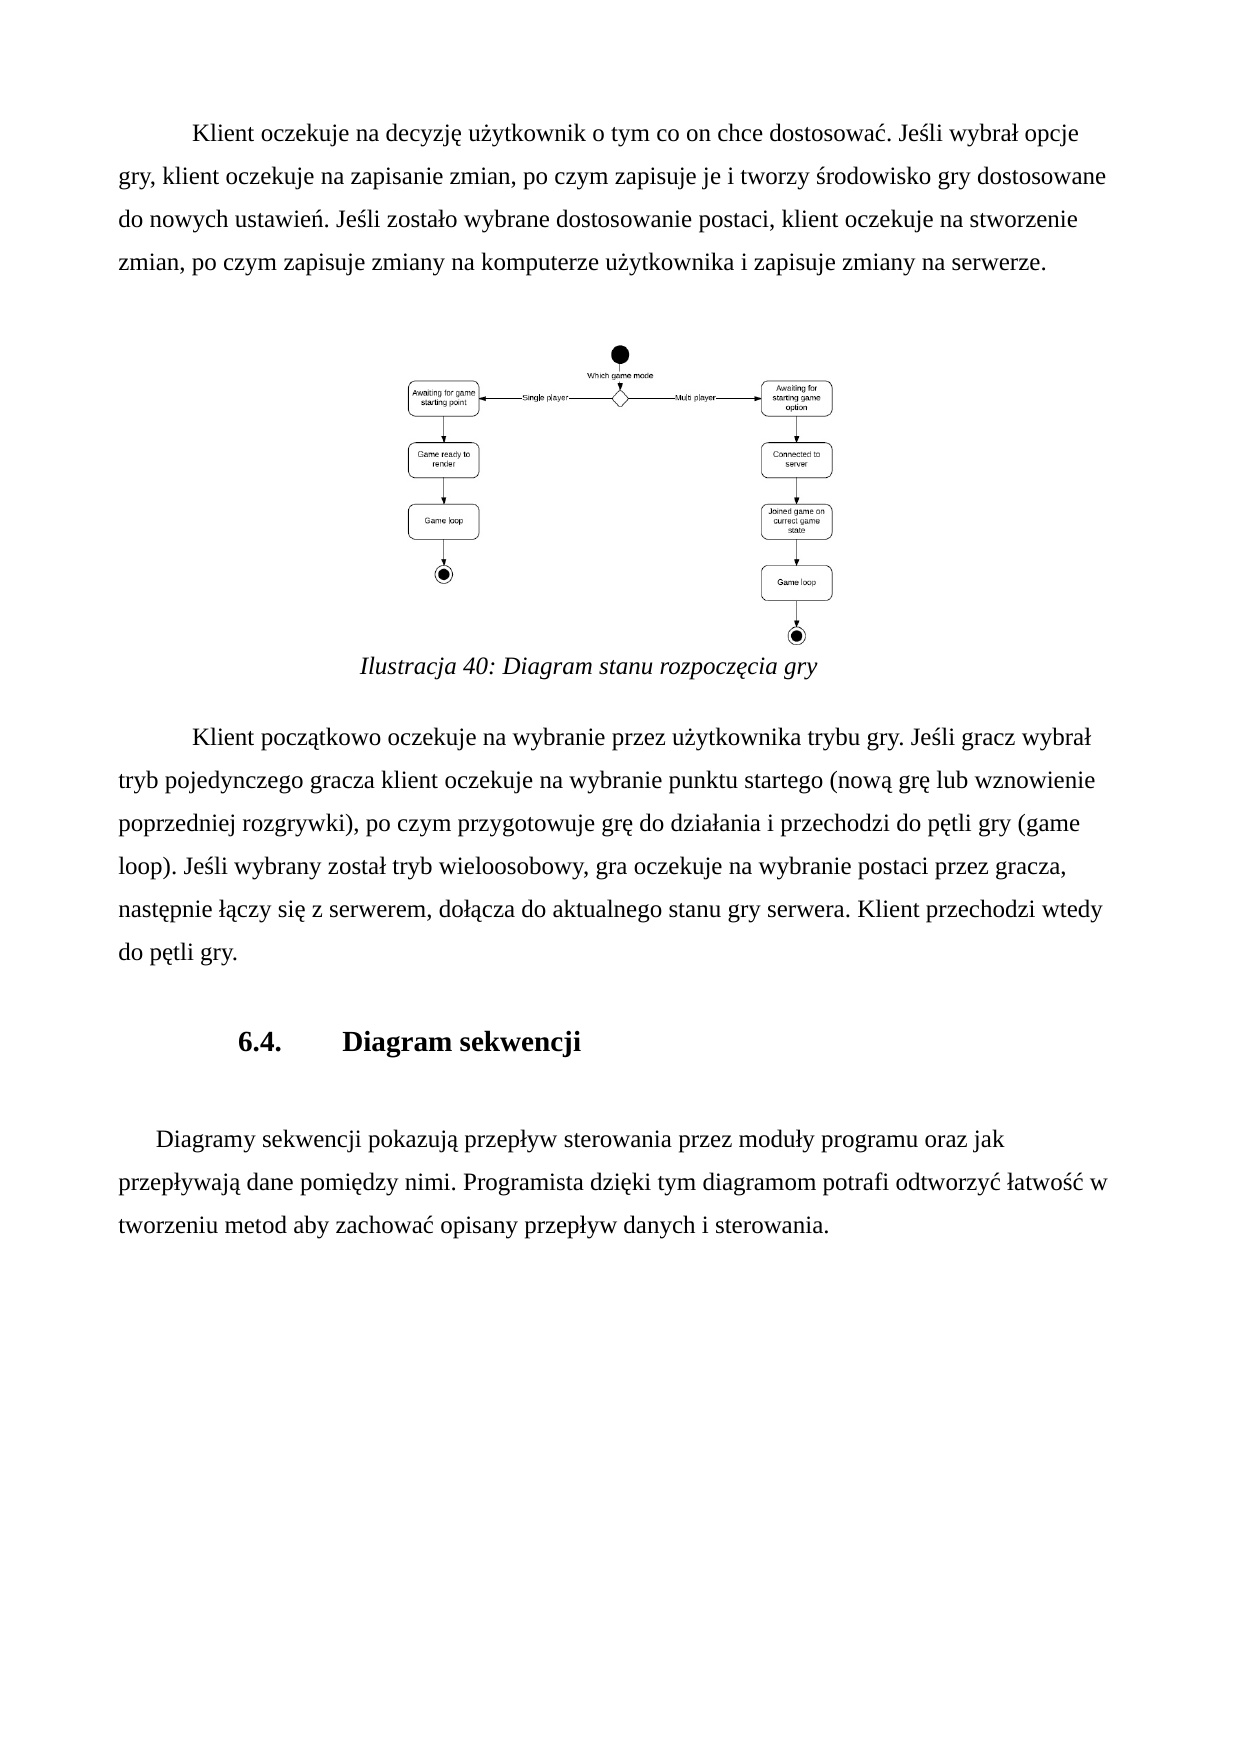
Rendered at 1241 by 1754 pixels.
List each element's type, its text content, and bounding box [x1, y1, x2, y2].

text Diagramy sekwencji pokazują przepływ sterowania przez moduły programu oraz jak przepływają dane pomiędzy nimi. Programista dzięki tym diagramom potrafi odtworzyć łatwość w tworzeniu metod aby zachować opisany przepływ danych i sterowania. [118, 1124, 1122, 1239]
list Diagram sekwencji [231, 1024, 1122, 1057]
picture [390, 312, 850, 651]
text Ilustracja 40: Diagram stanu rozpoczęcia gry [359, 325, 881, 680]
text Klient początkowo oczekuje na wybranie przez użytkownika trybu gry. Jeśli gracz wybrał tryb pojedynczego gracza klient oczekuje na wybranie punktu startego (nową grę lub wznowienie poprzedniej rozgrywki), po czym przygotowuje grę do działania i przechodzi do pętli gry (game loop). Jeśli wybrany został tryb wieloosobowy, gra oczekuje na wybranie postaci przez gracza, następnie łączy się z serwerem, dołącza do aktualnego stanu gry serwera. Klient przechodzi wtedy do pętli gry. [118, 722, 1122, 966]
text Klient oczekuje na decyzję użytkownik o tym co on chce dostosować. Jeśli wybrał opcje gry, klient oczekuje na zapisanie zmian, po czym zapisuje je i tworzy środowisko gry dostosowane do nowych ustawień. Jeśli zostało wybrane dostosowanie postaci, klient oczekuje na stworzenie zmian, po czym zapisuje zmiany na komputerze użytkownika i zapisuje zmiany na serwerze. [118, 118, 1122, 276]
